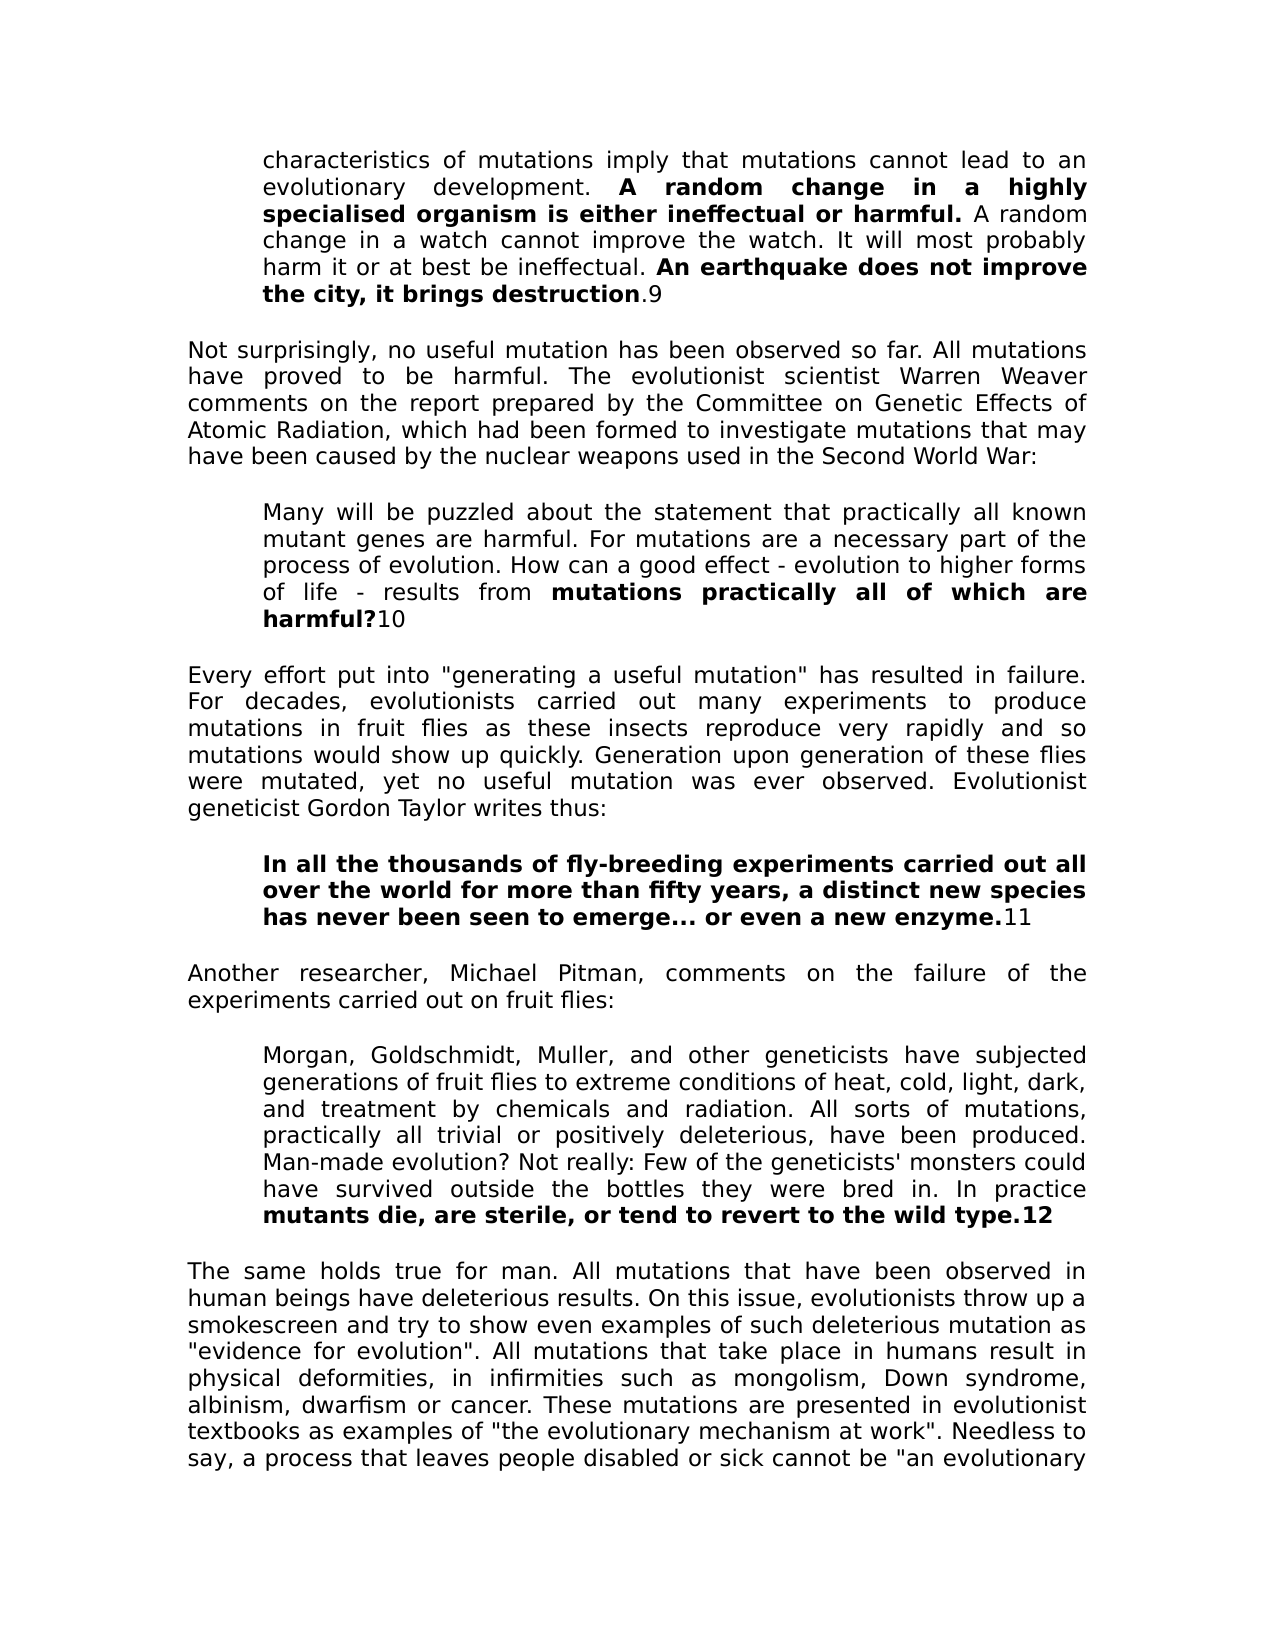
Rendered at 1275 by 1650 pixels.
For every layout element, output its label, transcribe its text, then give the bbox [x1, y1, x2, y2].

text characteristics of mutations imply that mutations cannot lead to an evolutionary development. A random change in a highly specialised organism is either ineffectual or harmful. A random change in a watch cannot improve the watch. It will most probably harm it or at best be ineffectual. An earthquake does not improve the city, it brings destruction.9 [262, 148, 1088, 308]
text Every effort put into "generating a useful mutation" has resulted in failure. For decades, evolutionists carried out many experiments to produce mutations in fruit flies as these insects reproduce very rapidly and so mutations would show up quickly. Generation upon generation of these flies were mutated, yet no useful mutation was ever observed. Evolutionist geneticist Gordon Taylor writes thus: [187, 662, 1088, 822]
text The same holds true for man. All mutations that have been observed in human beings have deleterious results. On this issue, evolutionists throw up a smokescreen and try to show even examples of such deleterious mutation as "evidence for evolution". All mutations that take place in humans result in physical deformities, in infirmities such as mongolism, Down syndrome, albinism, dwarfism or cancer. These mutations are presented in evolutionist textbooks as examples of "the evolutionary mechanism at work". Needless to say, a process that leaves people disabled or sick cannot be "an evolutionary [187, 1258, 1088, 1472]
text Not surprisingly, no useful mutation has been observed so far. All mutations have proved to be harmful. The evolutionist scientist Warren Weaver comments on the report prepared by the Committee on Genetic Effects of Atomic Radiation, which had been formed to investigate mutations that may have been caused by the nuclear weapons used in the Second World War: [187, 337, 1088, 470]
text Morgan, Goldschmidt, Muller, and other geneticists have subjected generations of fruit flies to extreme conditions of heat, cold, light, dark, and treatment by chemicals and radiation. All sorts of mutations, practically all trivial or positively deleterious, have been produced. Man-made evolution? Not really: Few of the geneticists' monsters could have survived outside the bottles they were bred in. In practice mutants die, are sterile, or tend to revert to the wild type.12 [262, 1043, 1088, 1229]
text Many will be puzzled about the statement that practically all known mutant genes are harmful. For mutations are a necessary part of the process of evolution. How can a good effect - evolution to higher forms of life - results from mutations practically all of which are harmful?10 [262, 499, 1088, 633]
text Another researcher, Michael Pitman, comments on the failure of the experiments carried out on fruit flies: [187, 960, 1088, 1013]
text In all the thousands of fly-breeding experiments carried out all over the world for more than fifty years, a distinct new species has never been seen to emerge... or even a new enzyme.11 [262, 851, 1088, 931]
